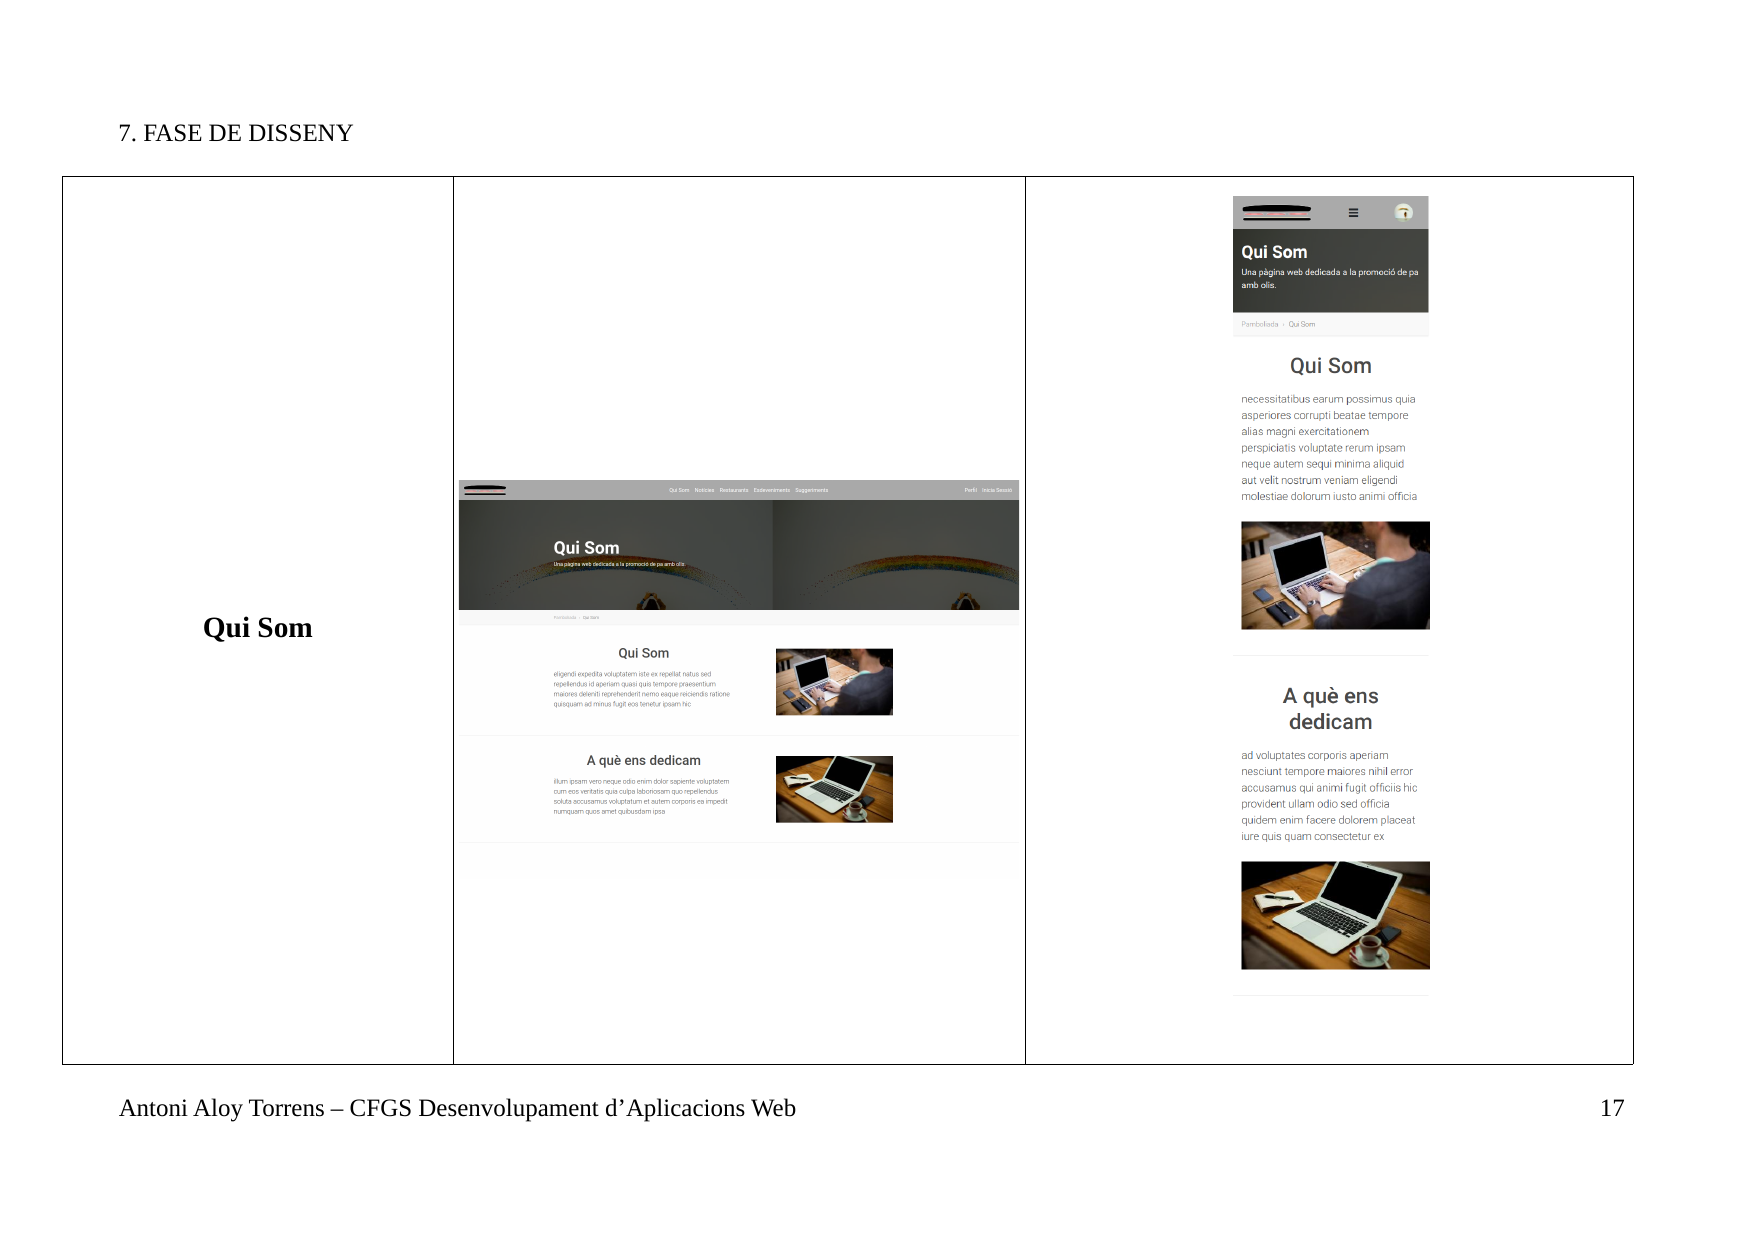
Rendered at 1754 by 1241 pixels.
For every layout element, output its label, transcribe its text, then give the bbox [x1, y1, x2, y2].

table_cell [1026, 177, 1633, 1064]
picture [1233, 196, 1430, 1038]
table_cell Qui Som [63, 177, 453, 1064]
picture [458, 480, 1020, 879]
table_cell [454, 177, 1025, 1064]
